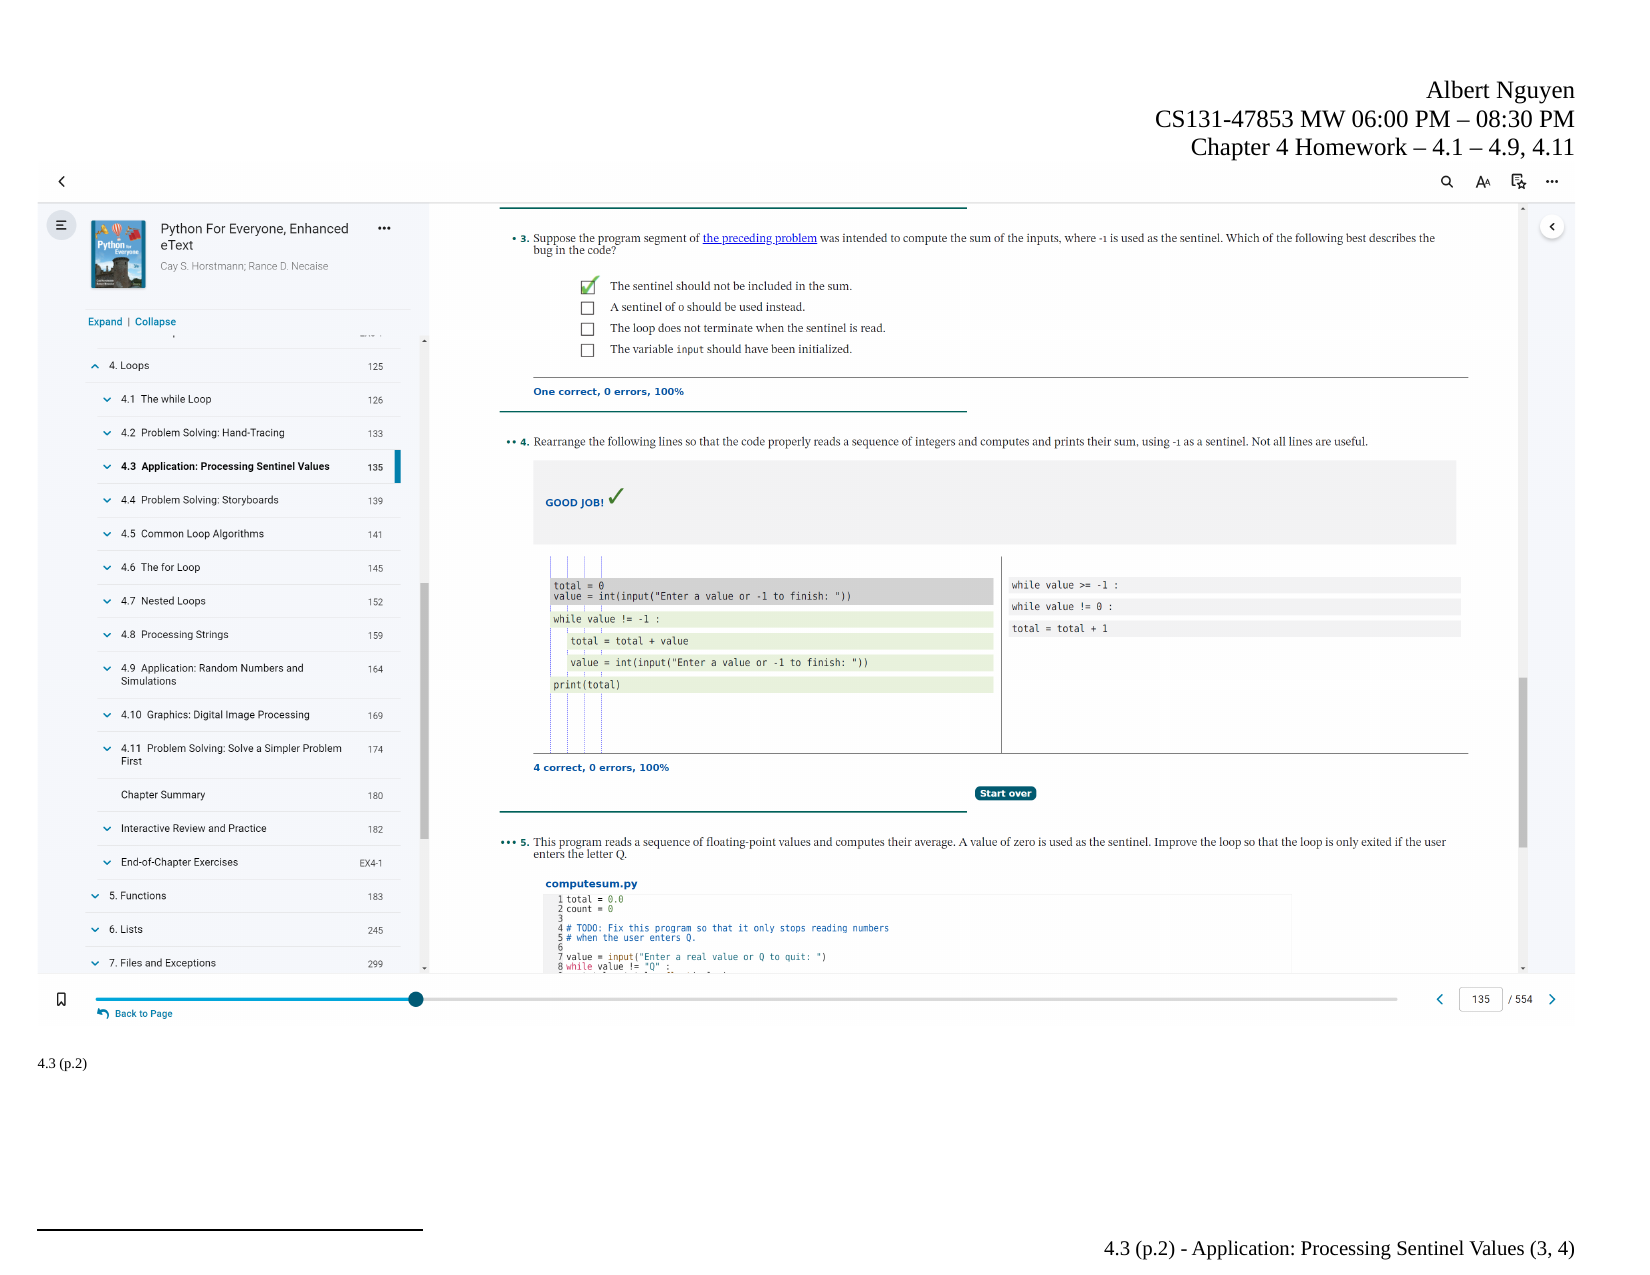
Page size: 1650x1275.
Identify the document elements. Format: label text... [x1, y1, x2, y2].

text - Application: Processing Sentinel Values (3, 4) [37, 1236, 1575, 1260]
picture [37, 161, 1575, 1026]
